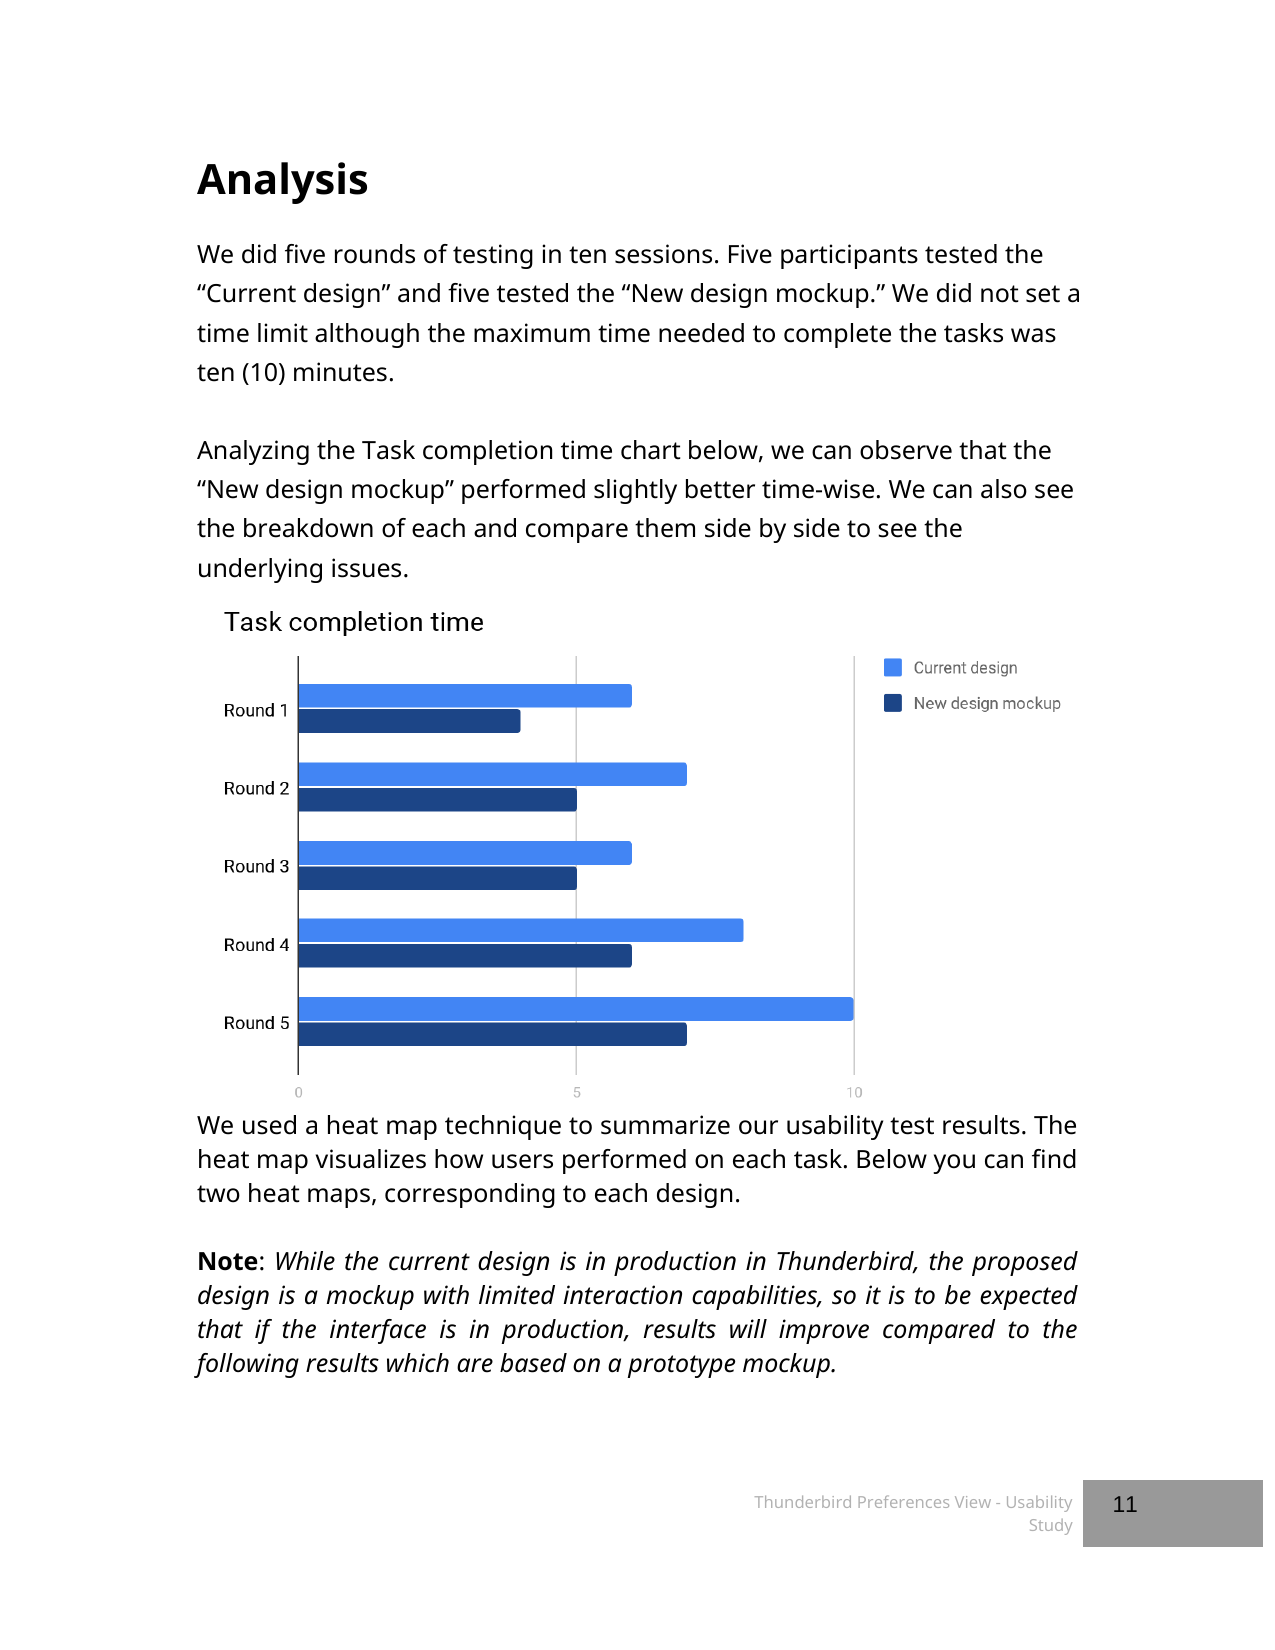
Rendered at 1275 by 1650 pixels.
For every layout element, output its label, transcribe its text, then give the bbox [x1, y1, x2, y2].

text We used a heat map technique to summarize our usability test results. The heat map visualizes how users performed on each task. Below you can find two heat maps, corresponding to each design. [197, 1107, 1079, 1209]
text Analyzing the Task completion time chart below, we can observe that the “New design mockup” performed slightly better time-wise. We can also see the breakdown of each and compare them side by side to see the underlying issues. [197, 433, 1087, 584]
text Note: While the current design is in production in Thunderbird, the proposed design is a mockup with limited interaction capabilities, so it is to be expected that if the interface is in production, results will improve compared to the following results which are based on a prototype mockup. [197, 1209, 1079, 1380]
picture [196, 589, 1088, 1104]
subtitle Analysis [197, 150, 1087, 207]
text We did five rounds of testing in ten sessions. Five participants tested the “Current design” and five tested the “New design mockup.” We did not set a time limit although the maximum time needed to complete the tasks was ten (10) minutes. [197, 237, 1087, 388]
